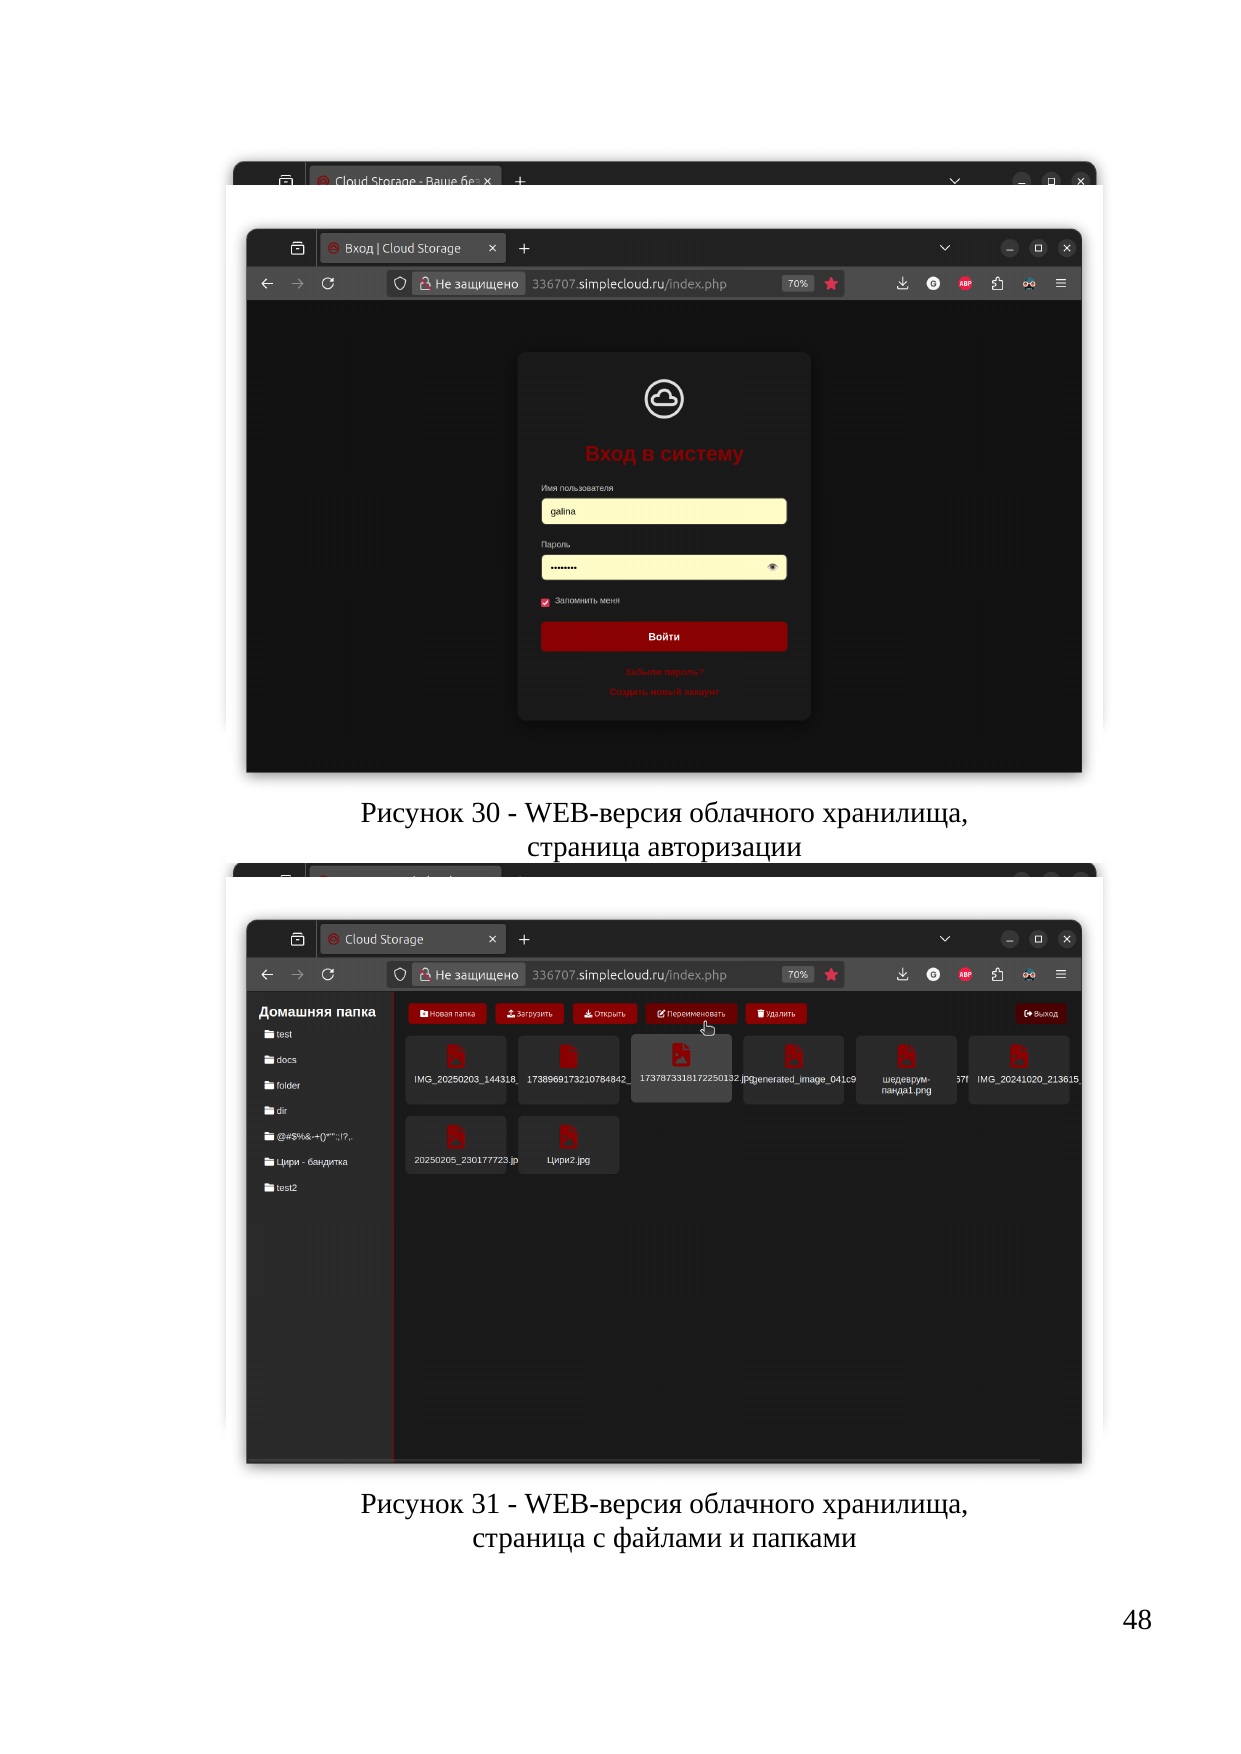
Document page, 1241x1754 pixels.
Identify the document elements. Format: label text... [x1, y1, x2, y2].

picture [211, 842, 1118, 1487]
picture [211, 142, 1118, 796]
text Рисунок 30 - WEB-версия облачного хранилища, страница авторизации [344, 796, 985, 863]
text Рисунок 31 - WEB-версия облачного хранилища, страница с файлами и папками [344, 1487, 985, 1554]
